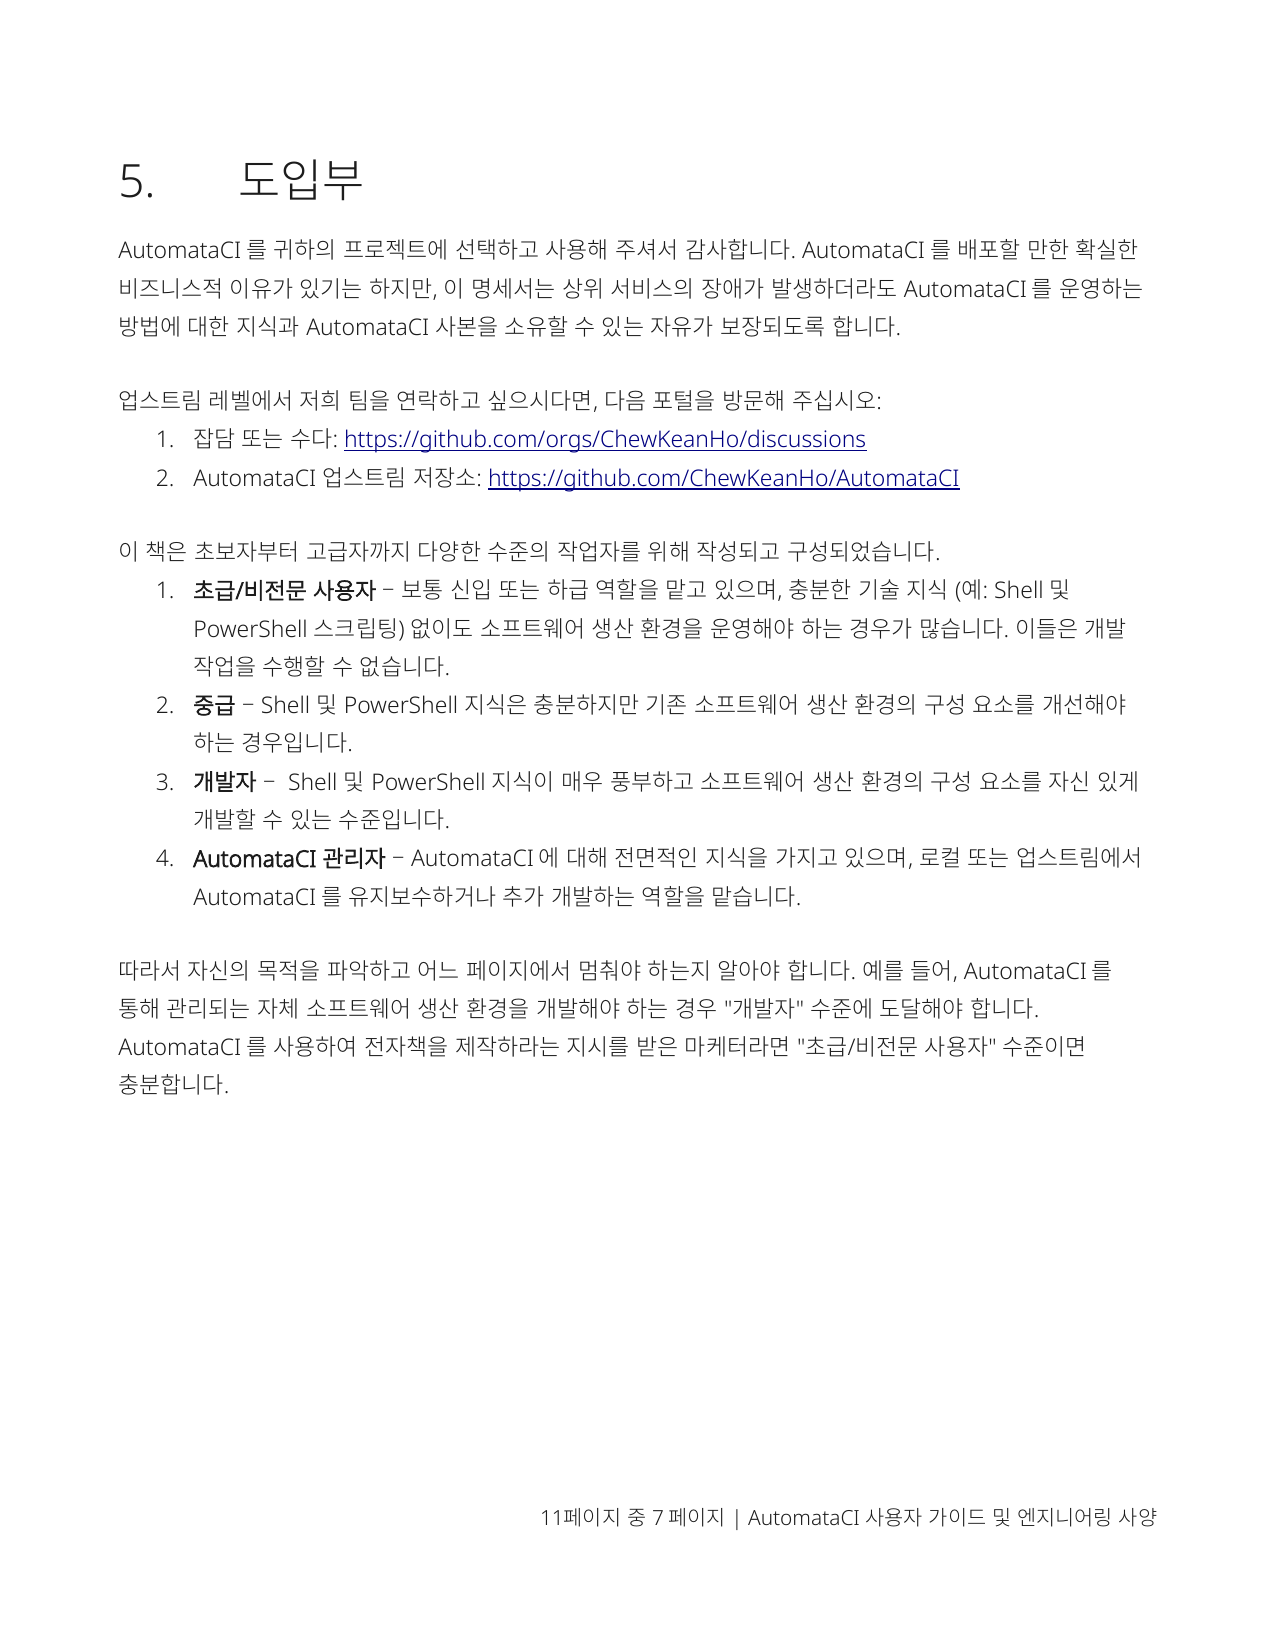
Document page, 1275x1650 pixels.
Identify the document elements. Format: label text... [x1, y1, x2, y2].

text 업스트림 레벨에서 저희 팀을 연락하고 싶으시다면, 다음 포털을 방문해 주십시오: [118, 383, 1157, 416]
list 잡담 또는 수다: https://github.com/orgs/ChewKeanHo/discussions [156, 421, 1157, 455]
list 초급/비전문 사용자 – 보통 신입 또는 하급 역할을 맡고 있으며, 충분한 기술 지식 (예: Shell 및 PowerShell 스크립팅) 없이도 소프트웨어 생산 환경을 운영해야 하는 경우가 많습니다. 이들은 개발 작업을 수행할 수 없습니다. [156, 572, 1157, 682]
subtitle 도입부 [118, 144, 1157, 210]
list AutomataCI 업스트림 저장소: https://github.com/ChewKeanHo/AutomataCI [156, 460, 1157, 493]
list 중급 – Shell 및 PowerShell 지식은 충분하지만 기존 소프트웨어 생산 환경의 구성 요소를 개선해야 하는 경우입니다. [156, 687, 1157, 759]
list AutomataCI 관리자 – AutomataCI에 대해 전면적인 지식을 가지고 있으며, 로컬 또는 업스트림에서 AutomataCI를 유지보수하거나 추가 개발하는 역할을 맡습니다. [156, 840, 1157, 912]
text AutomataCI를 귀하의 프로젝트에 선택하고 사용해 주셔서 감사합니다. AutomataCI를 배포할 만한 확실한 비즈니스적 이유가 있기는 하지만, 이 명세서는 상위 서비스의 장애가 발생하더라도 AutomataCI를 운영하는 방법에 대한 지식과 AutomataCI 사본을 소유할 수 있는 자유가 보장되도록 합니다. [118, 232, 1157, 342]
text 이 책은 초보자부터 고급자까지 다양한 수준의 작업자를 위해 작성되고 구성되었습니다. [118, 534, 1157, 567]
text 따라서 자신의 목적을 파악하고 어느 페이지에서 멈춰야 하는지 알아야 합니다. 예를 들어, AutomataCI를 통해 관리되는 자체 소프트웨어 생산 환경을 개발해야 하는 경우 "개발자" 수준에 도달해야 합니다. AutomataCI를 사용하여 전자책을 제작하라는 지시를 받은 마케터라면 "초급/비전문 사용자" 수준이면 충분합니다. [118, 953, 1157, 1101]
list 개발자 – Shell 및 PowerShell 지식이 매우 풍부하고 소프트웨어 생산 환경의 구성 요소를 자신 있게 개발할 수 있는 수준입니다. [156, 764, 1157, 835]
